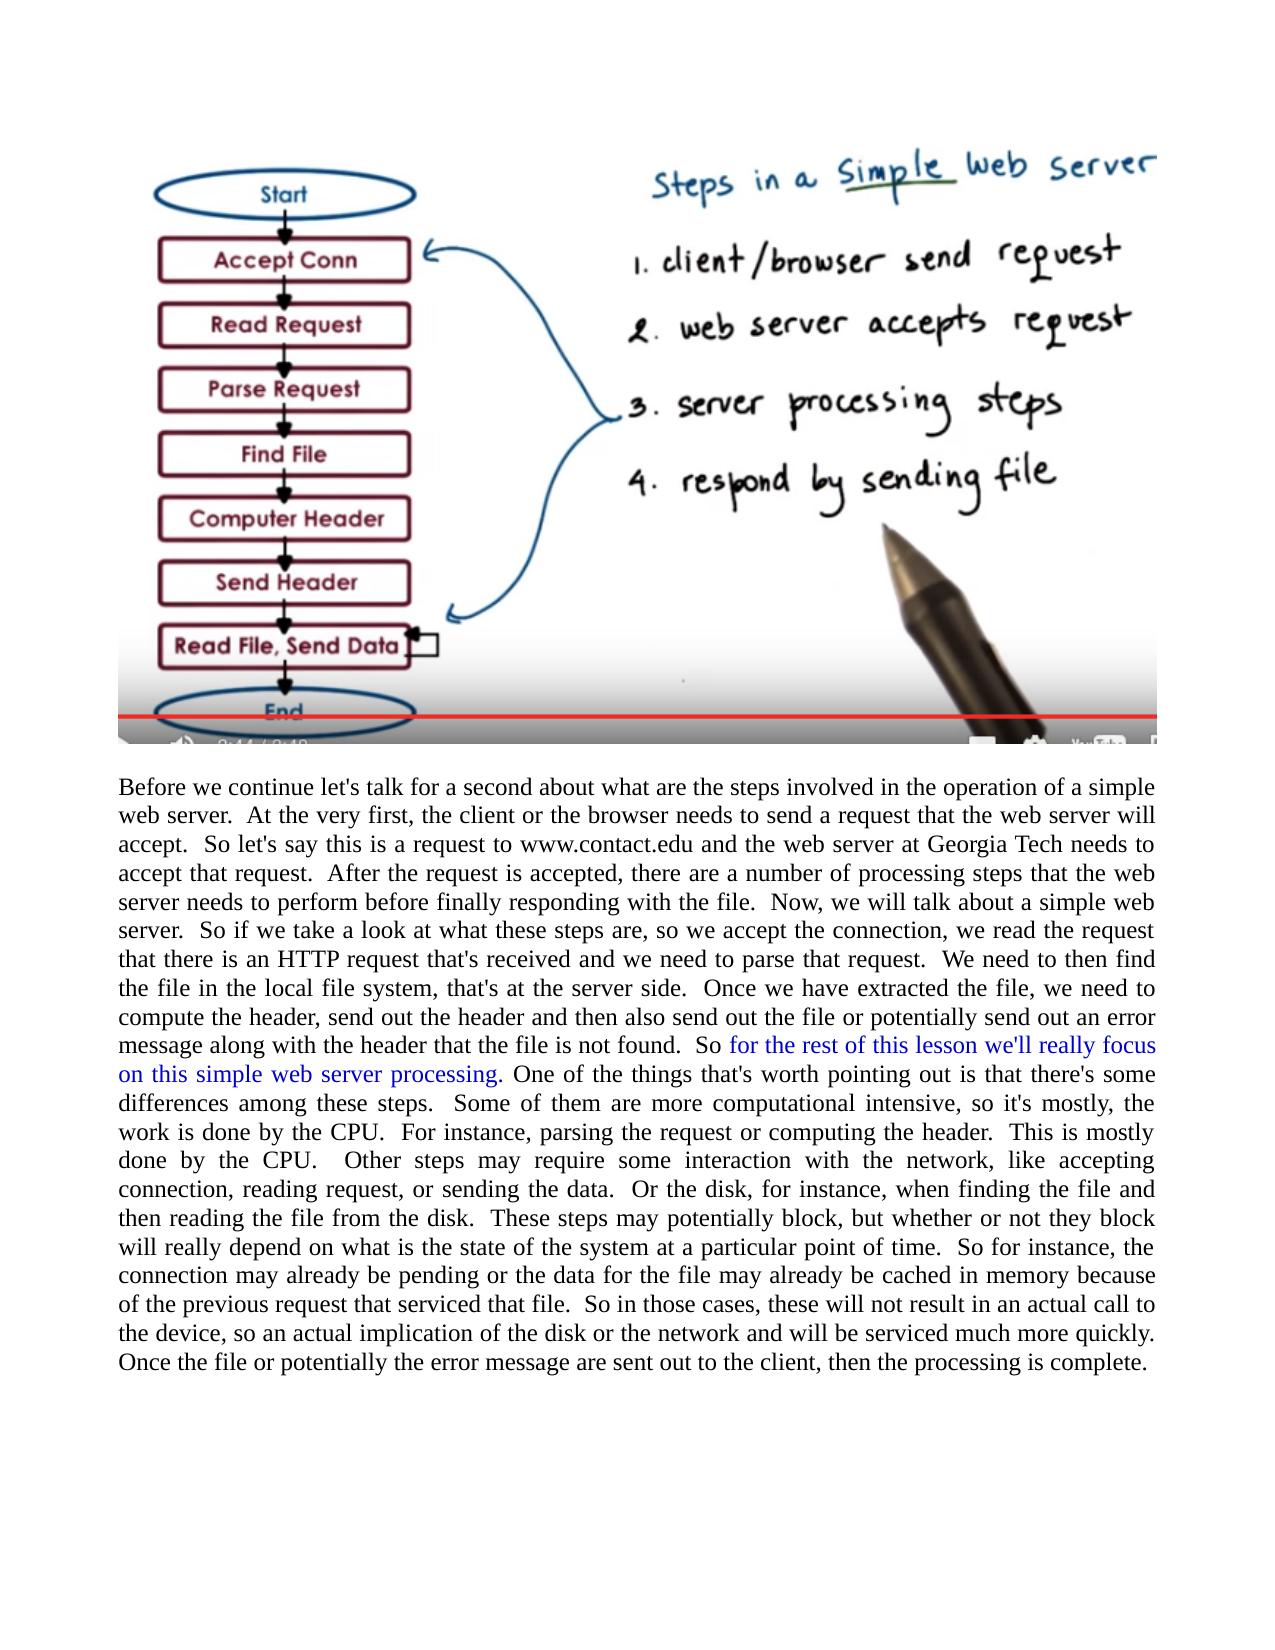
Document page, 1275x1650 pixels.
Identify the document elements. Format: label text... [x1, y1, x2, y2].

text Before we continue let's talk for a second about what are the steps involved in the operation of a simple web server. At the very first, the client or the browser needs to send a request that the web server will accept. So let's say this is a request to www.contact.edu and the web server at Georgia Tech needs to accept that request. After the request is accepted, there are a number of processing steps that the web server needs to perform before finally responding with the file. Now, we will talk about a simple web server. So if we take a look at what these steps are, so we accept the connection, we read the request that there is an HTTP request that's received and we need to parse that request. We need to then find the file in the local file system, that's at the server side. Once we have extracted the file, we need to compute the header, send out the header and then also send out the file or potentially send out an error message along with the header that the file is not found. So for the rest of this lesson we'll really focus on this simple web server processing. One of the things that's worth pointing out is that there's some differences among these steps. Some of them are more computational intensive, so it's mostly, the work is done by the CPU. For instance, parsing the request or computing the header. This is mostly done by the CPU. Other steps may require some interaction with the network, like accepting connection, reading request, or sending the data. Or the disk, for instance, when finding the file and then reading the file from the disk. These steps may potentially block, but whether or not they block will really depend on what is the state of the system at a particular point of time. So for instance, the connection may already be pending or the data for the file may already be cached in memory because of the previous request that serviced that file. So in those cases, these will not result in an actual call to the device, so an actual implication of the disk or the network and will be serviced much more quickly. Once the file or potentially the error message are sent out to the client, then the processing is complete. [118, 772, 1157, 1376]
picture [118, 146, 1157, 744]
